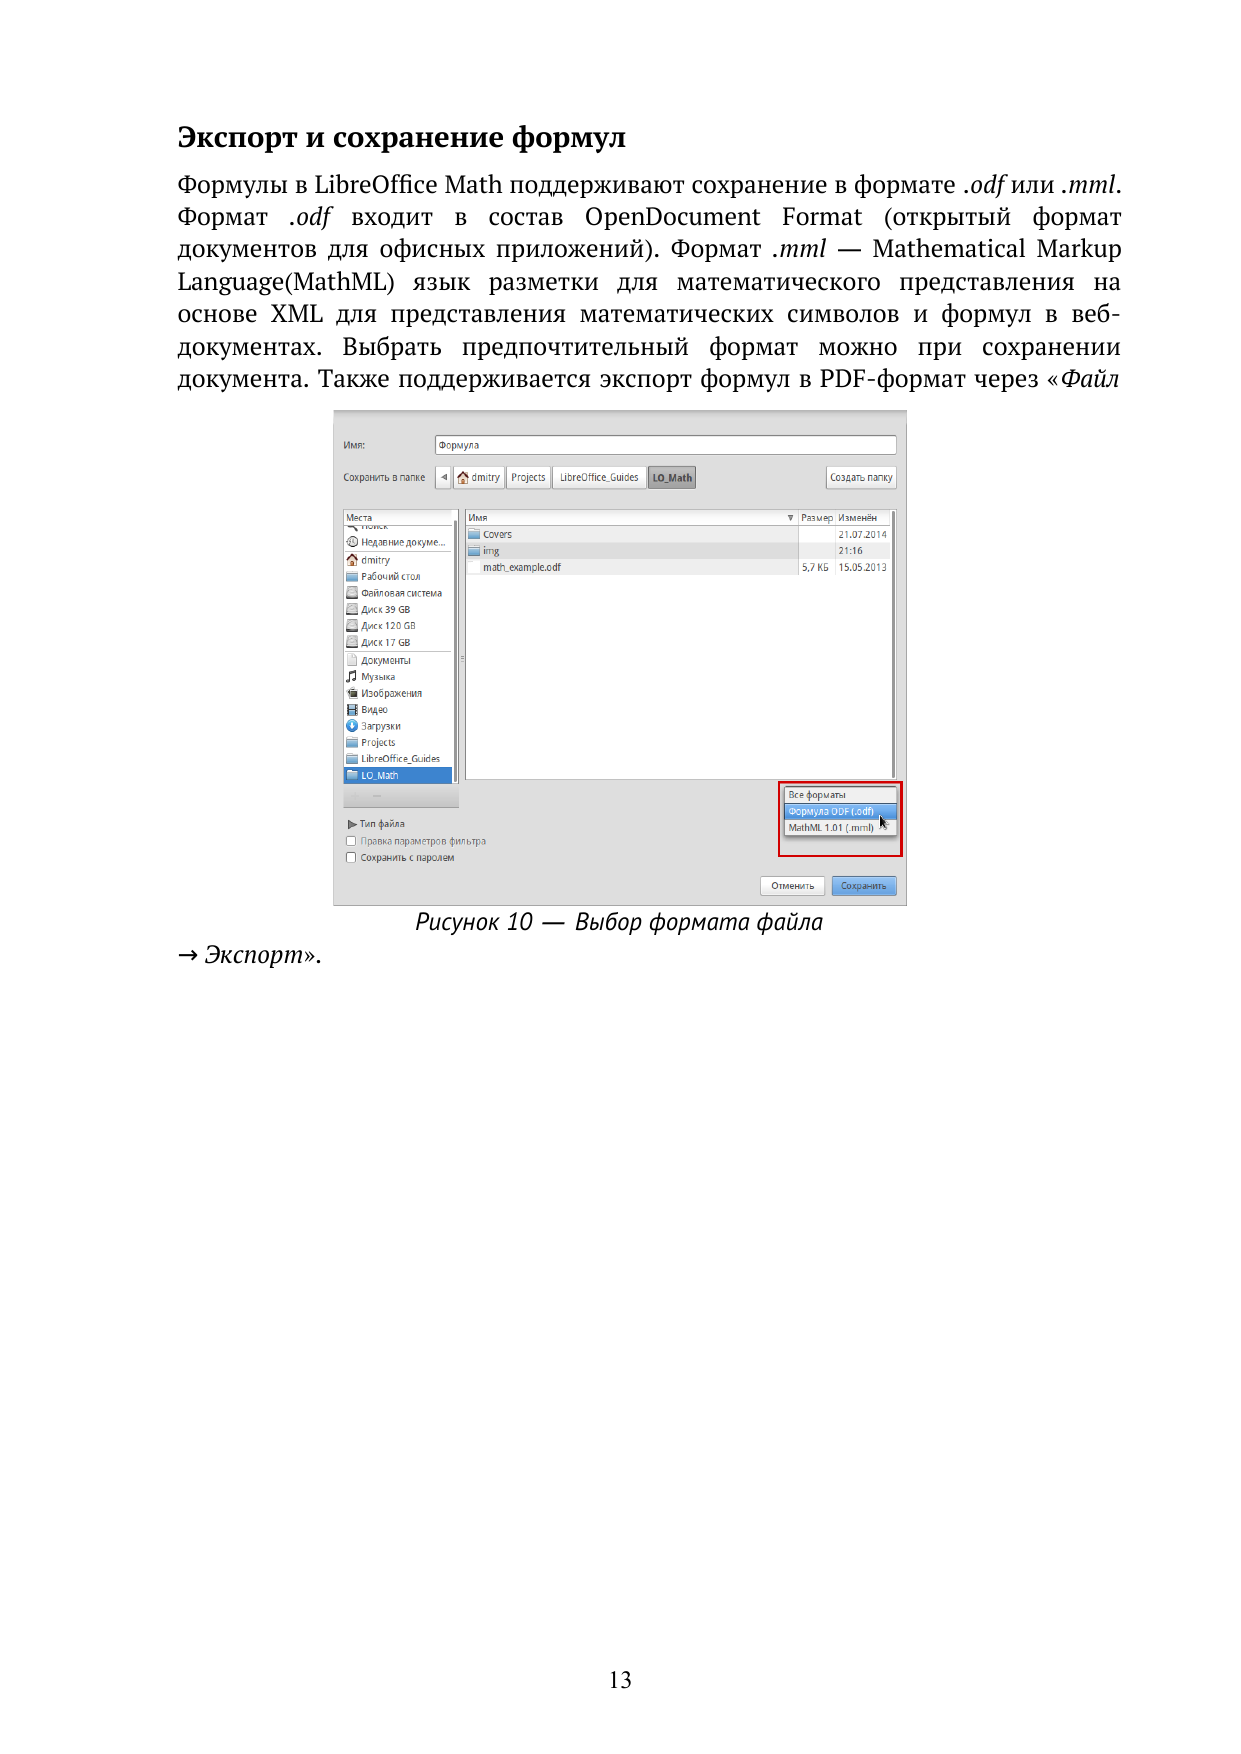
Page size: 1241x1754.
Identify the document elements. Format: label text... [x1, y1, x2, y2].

picture [333, 410, 907, 906]
subtitle Экспорт и сохранение формул [177, 118, 1122, 156]
text Формулы в LibreOffice Math поддерживают сохранение в формате .odf или .mml. Формат .odf входит в состав OpenDocument Format (открытый формат документов для офисных приложений). Формат .mml ― Mathematical Markup Language(MathML) язык разметки для математического представления на основе XML для представления математических символов и формул в веб-документах. Выбрать предпочтительный формат можно при сохранении документа. Также поддерживается экспорт формул в PDF-формат через «Файл → Экспорт». [177, 168, 1122, 970]
text Рисунок 10 ― Выбор формата файла [412, 906, 828, 938]
